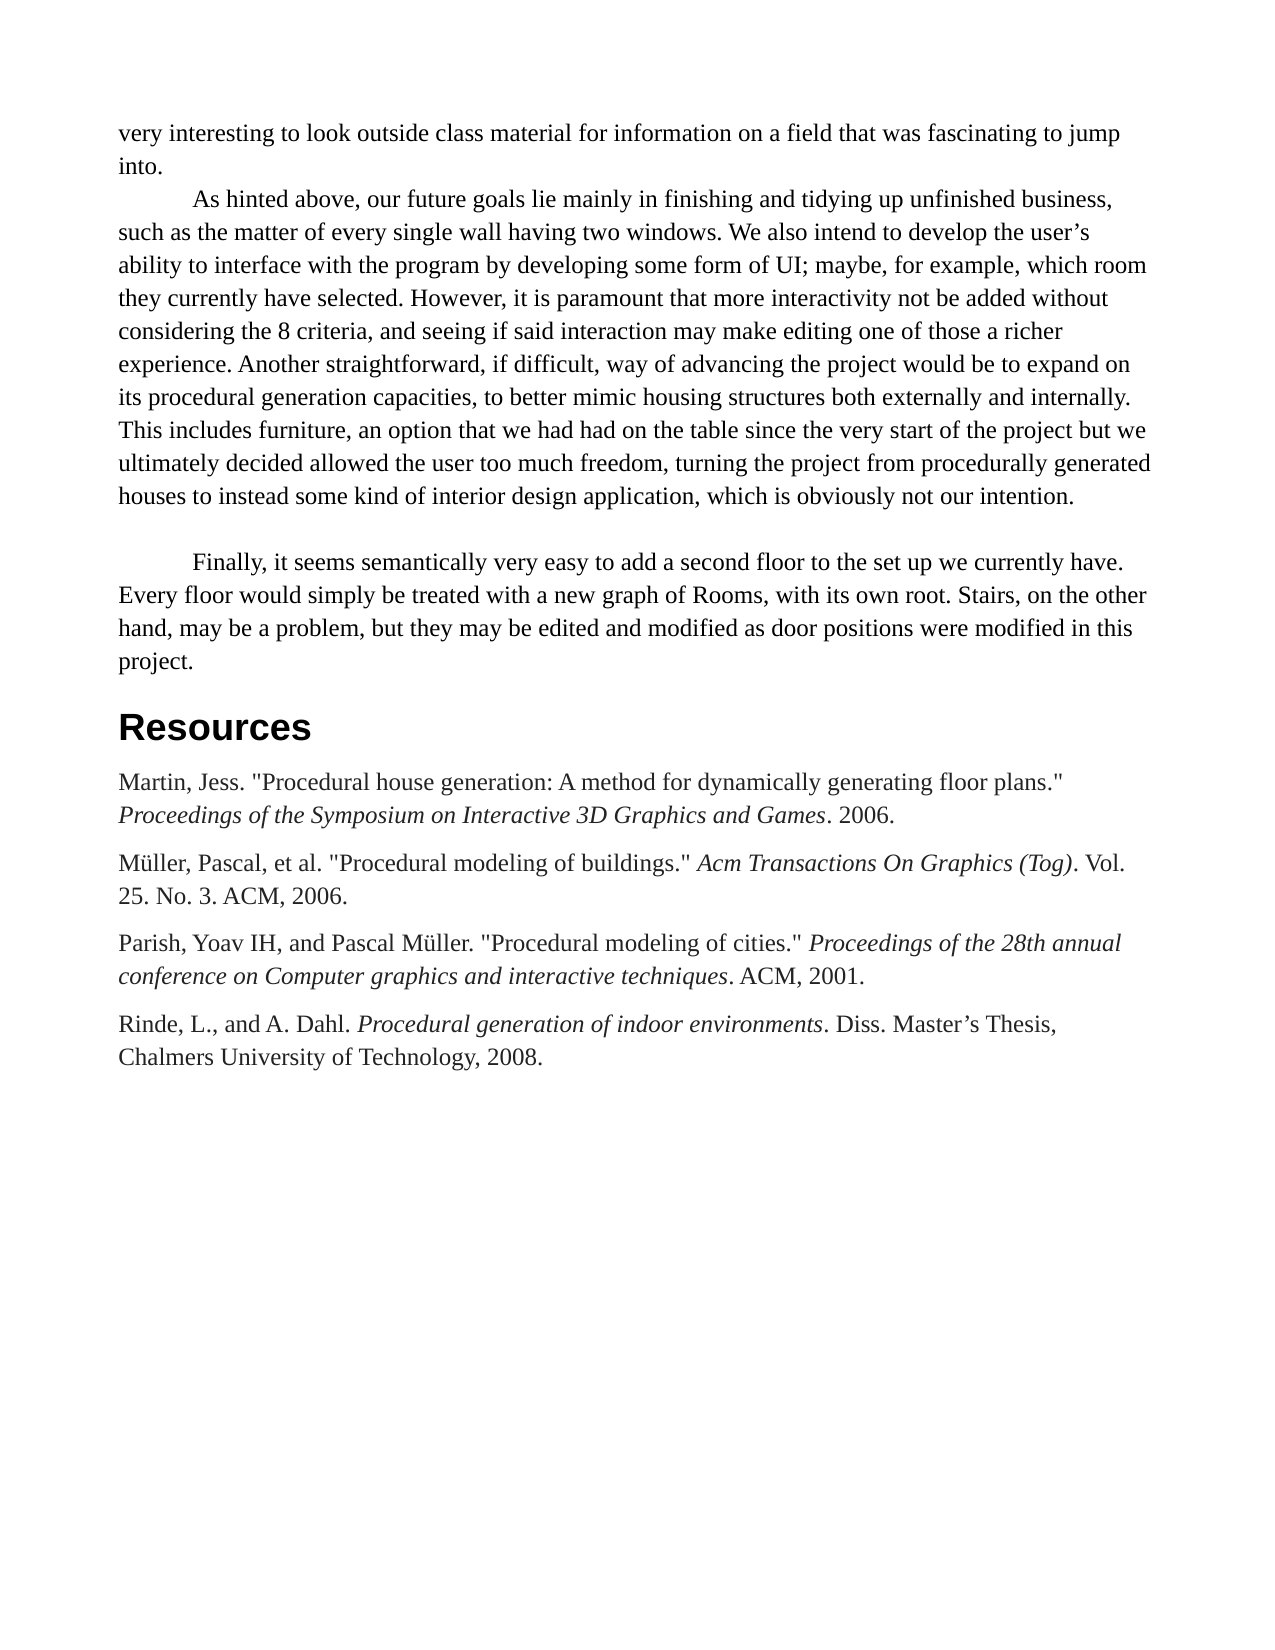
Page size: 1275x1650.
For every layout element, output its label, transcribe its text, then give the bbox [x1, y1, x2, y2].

text Rinde, L., and A. Dahl. Procedural generation of indoor environments. Diss. Master’s Thesis, Chalmers University of Technology, 2008. [118, 1009, 1157, 1071]
text Finally, it seems semantically very easy to add a second floor to the set up we currently have. Every floor would simply be treated with a new graph of Rooms, with its own root. Stairs, on the other hand, may be a problem, but they may be edited and modified as door positions were modified in this project. [118, 547, 1157, 675]
text very interesting to look outside class material for information on a field that was fascinating to jump into. [118, 118, 1157, 180]
text As hinted above, our future goals lie mainly in finishing and tidying up unfinished business, such as the matter of every single wall having two windows. We also intend to develop the user’s ability to interface with the program by developing some form of UI; maybe, for example, which room they currently have selected. However, it is paramount that more interactivity not be added without considering the 8 criteria, and seeing if said interaction may make editing one of those a richer experience. Another straightforward, if difficult, way of advancing the project would be to expand on its procedural generation capacities, to better mimic housing structures both externally and internally. This includes furniture, an option that we had had on the table since the very start of the project but we ultimately decided allowed the user too much freedom, turning the project from procedurally generated houses to instead some kind of interior design application, which is obviously not our intention. [118, 184, 1157, 510]
text Parish, Yoav IH, and Pascal Müller. "Procedural modeling of cities." Proceedings of the 28th annual conference on Computer graphics and interactive techniques. ACM, 2001. [118, 928, 1157, 990]
subtitle Resources [118, 704, 1157, 748]
text Martin, Jess. "Procedural house generation: A method for dynamically generating floor plans." Proceedings of the Symposium on Interactive 3D Graphics and Games. 2006. [118, 767, 1157, 829]
text Müller, Pascal, et al. "Procedural modeling of buildings." Acm Transactions On Graphics (Tog). Vol. 25. No. 3. ACM, 2006. [118, 848, 1157, 909]
